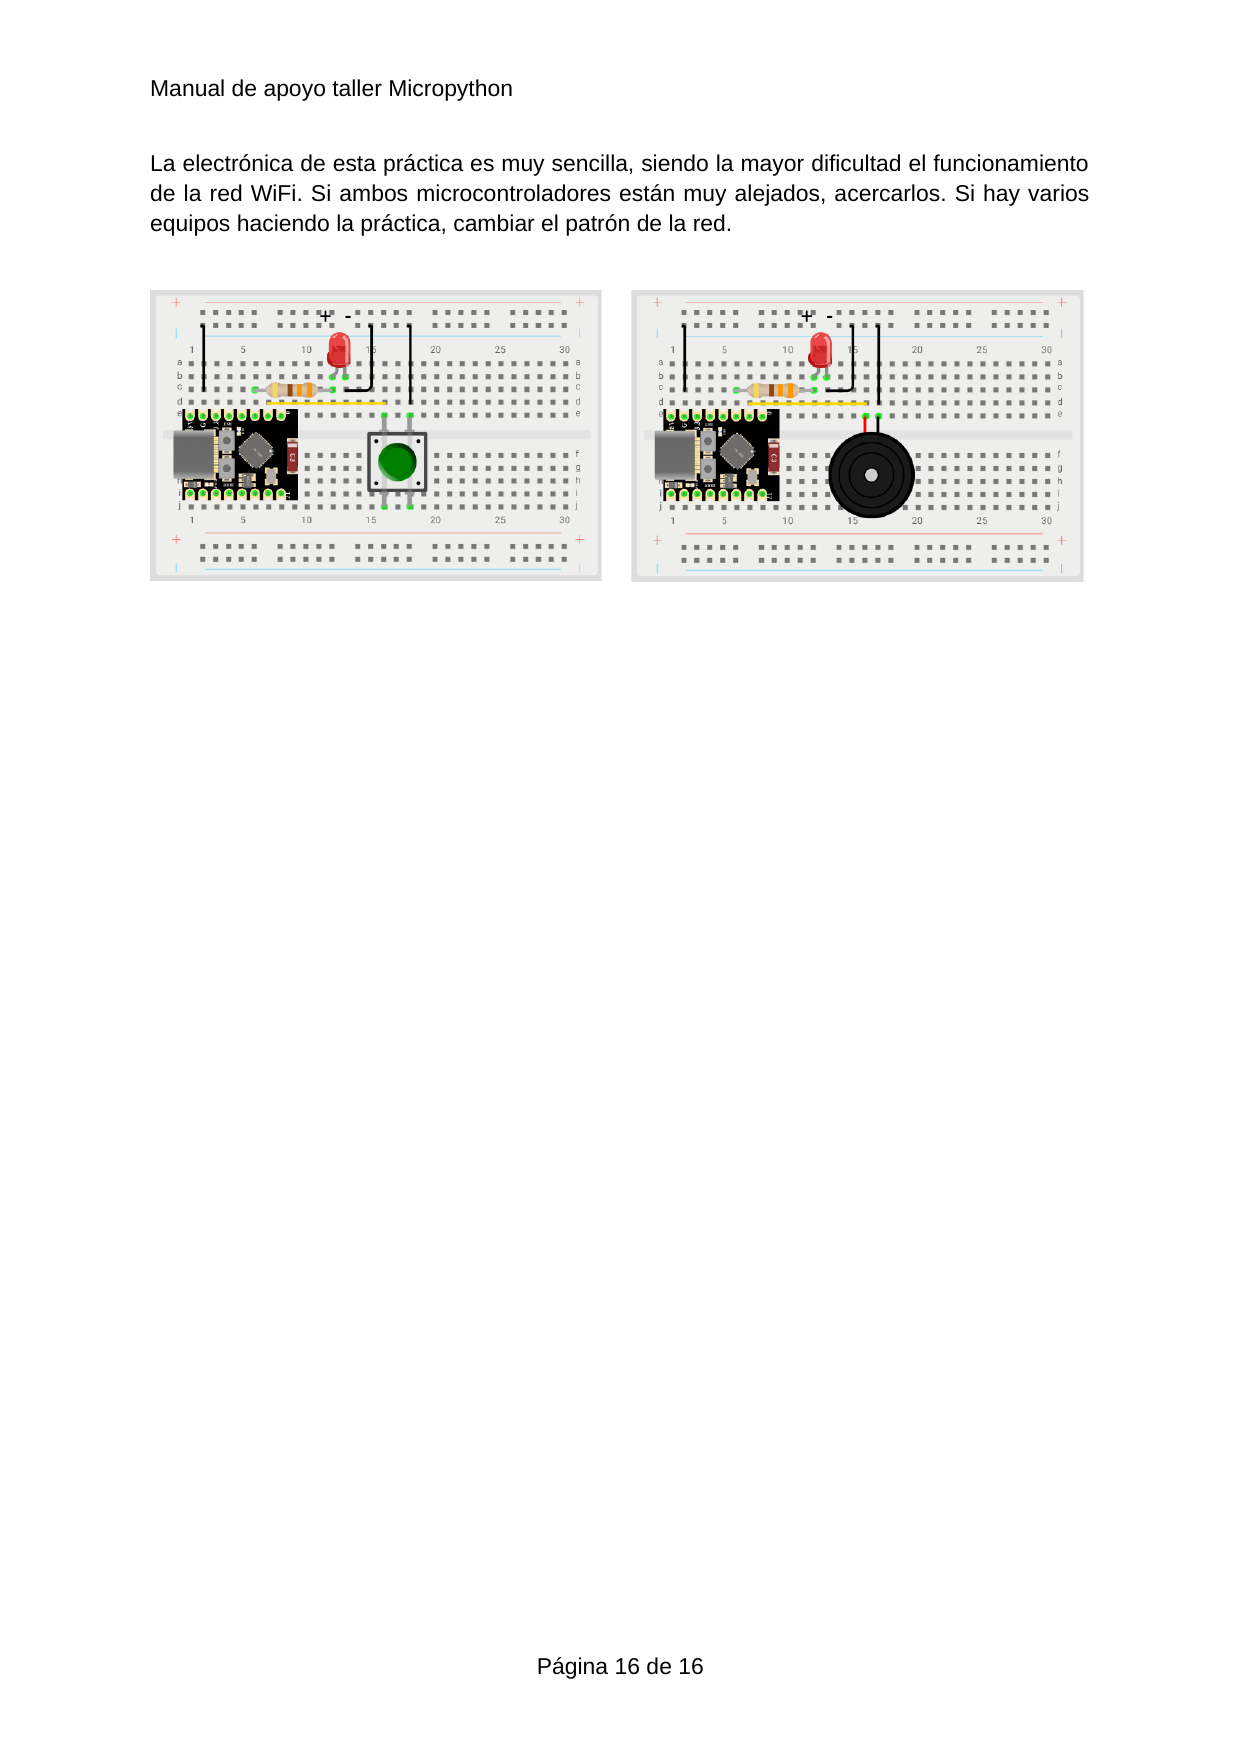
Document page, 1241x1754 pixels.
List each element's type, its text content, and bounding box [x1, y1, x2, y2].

text La electrónica de esta práctica es muy sencilla, siendo la mayor dificultad el funcionamiento de la red WiFi. Si ambos microcontroladores están muy alejados, acercarlos. Si hay varios equipos haciendo la práctica, cambiar el patrón de la red. [150, 150, 1090, 237]
picture [631, 290, 1084, 582]
picture [150, 290, 602, 581]
